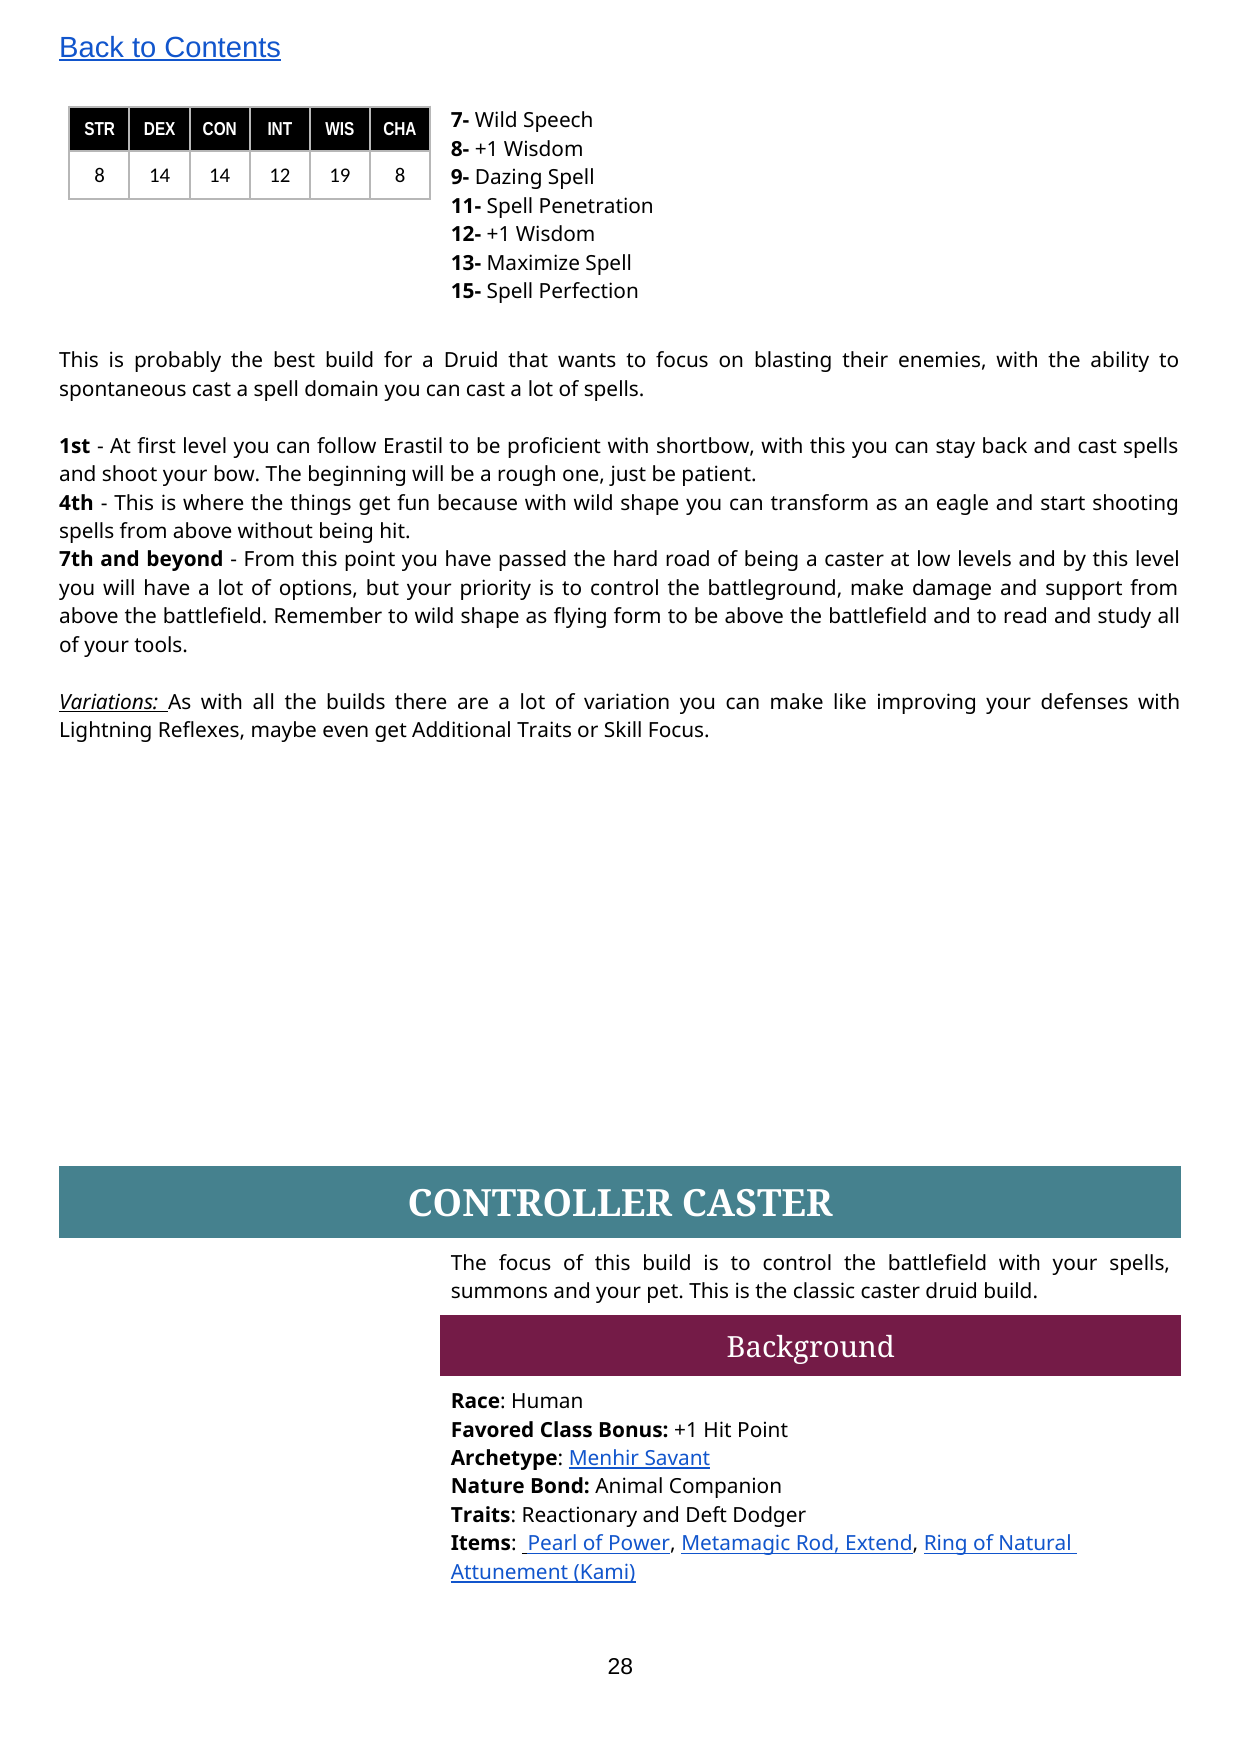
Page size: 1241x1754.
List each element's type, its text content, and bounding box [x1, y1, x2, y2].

table_cell 14 [191, 152, 249, 198]
table_cell 7- Wild Speech 8- +1 Wisdom 9- Dazing Spell 11- Spell Penetration 12- +1 Wisdom 13- Maximize Spell 15- Spell Perfection [440, 95, 1181, 315]
table_cell [59, 95, 440, 315]
text 1st - At first level you can follow Erastil to be proficient with shortbow, with this you can stay back and cast spells and shoot your bow. The beginning will be a rough one, just be patient. [59, 431, 1181, 488]
text Variations: As with all the builds there are a lot of variation you can make like improving your defenses with Lightning Reflexes, maybe even get Additional Traits or Skill Focus. [59, 687, 1181, 744]
table_cell Race: Human Favored Class Bonus: +1 Hit Point Archetype: Menhir Savant Nature Bond: Animal Companion Traits: Reactionary and Deft Dodger Items: Pearl of Power, Metamagic Rod, Extend, Ring of Natural Attunement (Kami) [440, 1376, 1181, 1596]
table_header INT [251, 108, 309, 150]
table_cell 8 [371, 152, 429, 198]
table_cell 19 [311, 152, 369, 198]
table_cell 12 [251, 152, 309, 198]
table_header CHA [371, 108, 429, 150]
table_cell 14 [130, 152, 189, 198]
table_header STR [70, 108, 128, 150]
table_header CON [191, 108, 249, 150]
text 4th - This is where the things get fun because with wild shape you can transform as an eagle and start shooting spells from above without being hit. [59, 488, 1181, 544]
table_cell Background [440, 1315, 1181, 1376]
table_header DEX [130, 108, 189, 150]
text 7th and beyond - From this point you have passed the hard road of being a caster at low levels and by this level you will have a lot of options, but your priority is to control the battleground, make damage and support from above the battlefield. Remember to wild shape as flying form to be above the battlefield and to read and study all of your tools. [59, 544, 1181, 658]
table_cell 8 [70, 152, 128, 198]
table_header WIS [311, 108, 369, 150]
table_cell [59, 1238, 440, 1596]
table_cell The focus of this build is to control the battlefield with your spells, summons and your pet. This is the classic caster druid build. [440, 1238, 1181, 1315]
table_header CONTROLLER CASTER [59, 1166, 1181, 1238]
text This is probably the best build for a Druid that wants to focus on blasting their enemies, with the ability to spontaneous cast a spell domain you can cast a lot of spells. [59, 346, 1181, 402]
